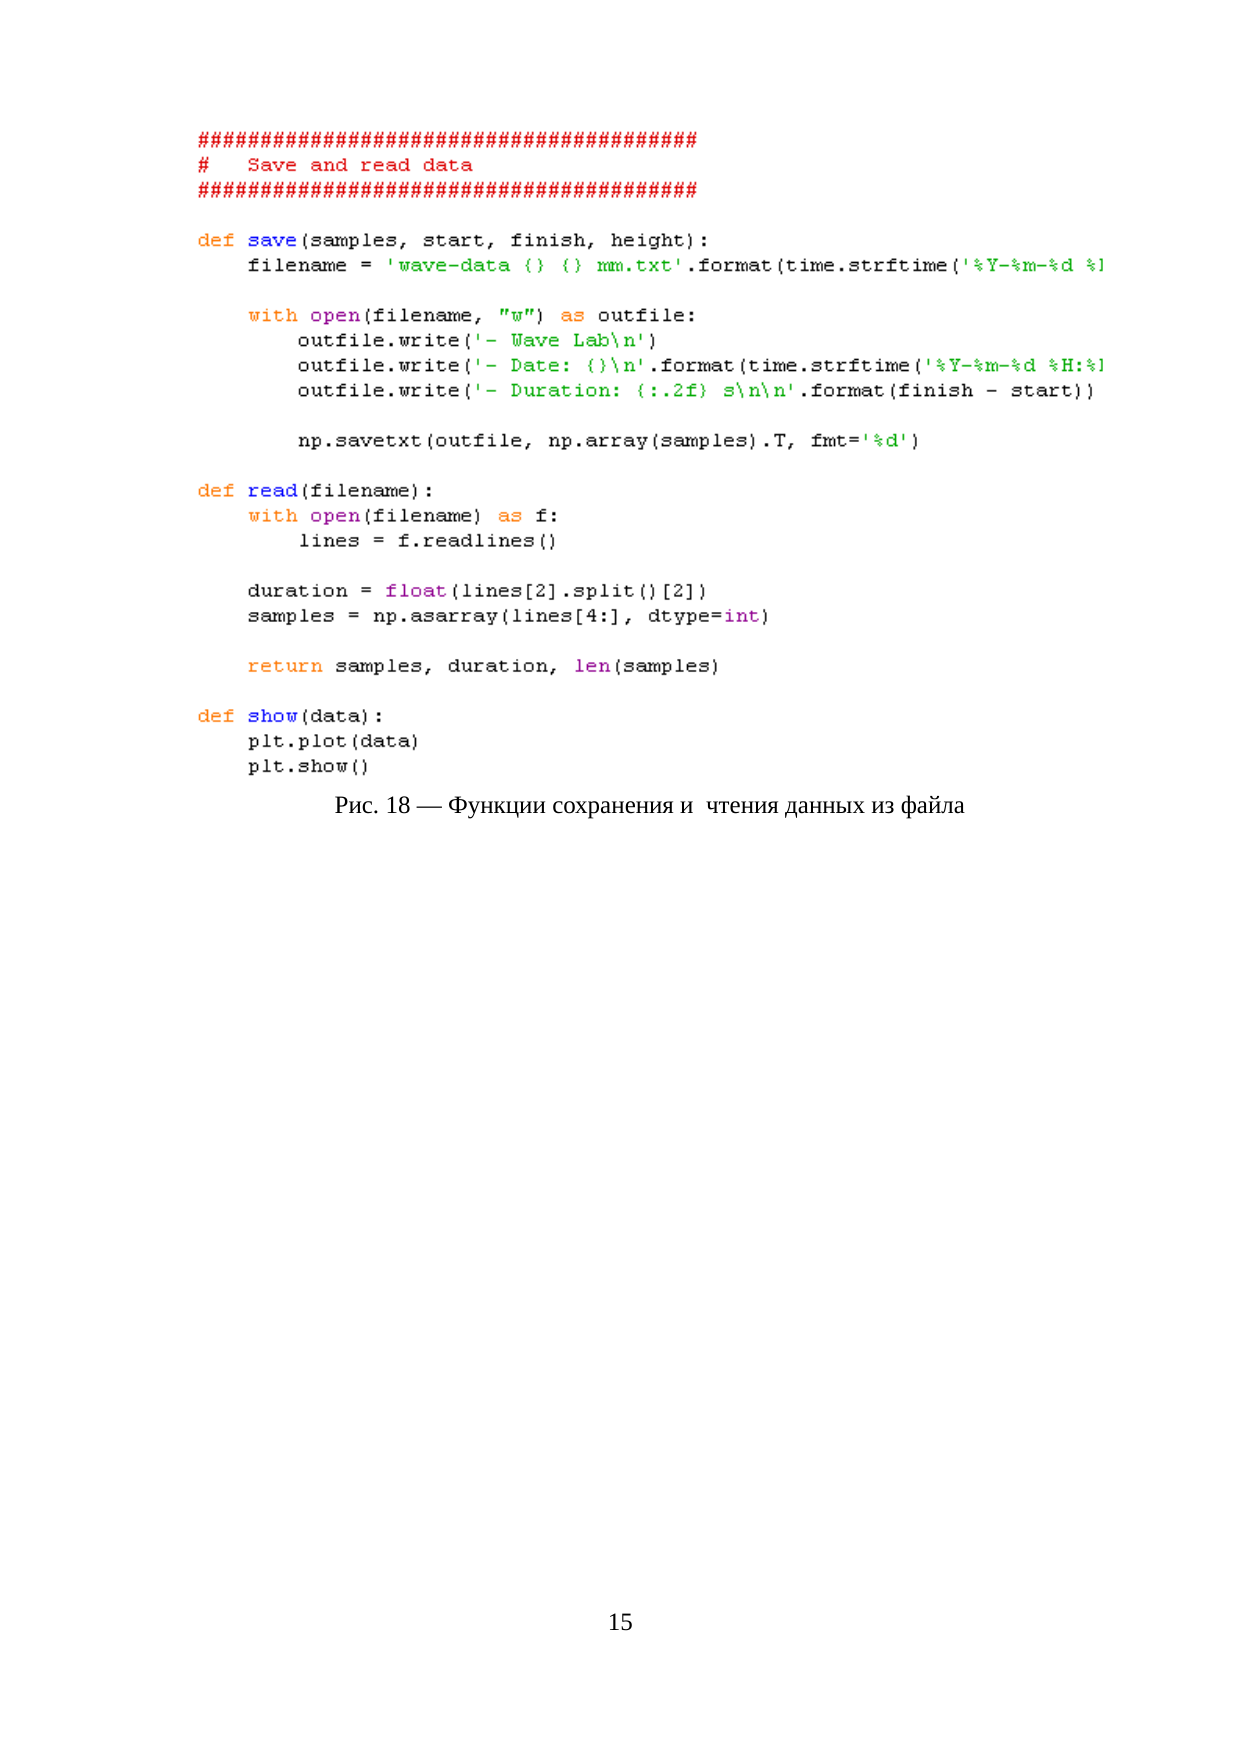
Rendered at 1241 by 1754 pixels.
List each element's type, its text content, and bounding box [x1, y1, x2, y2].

picture [196, 118, 1103, 791]
text Рис. 18 — Функции сохранения и чтения данных из файла [118, 790, 1122, 819]
